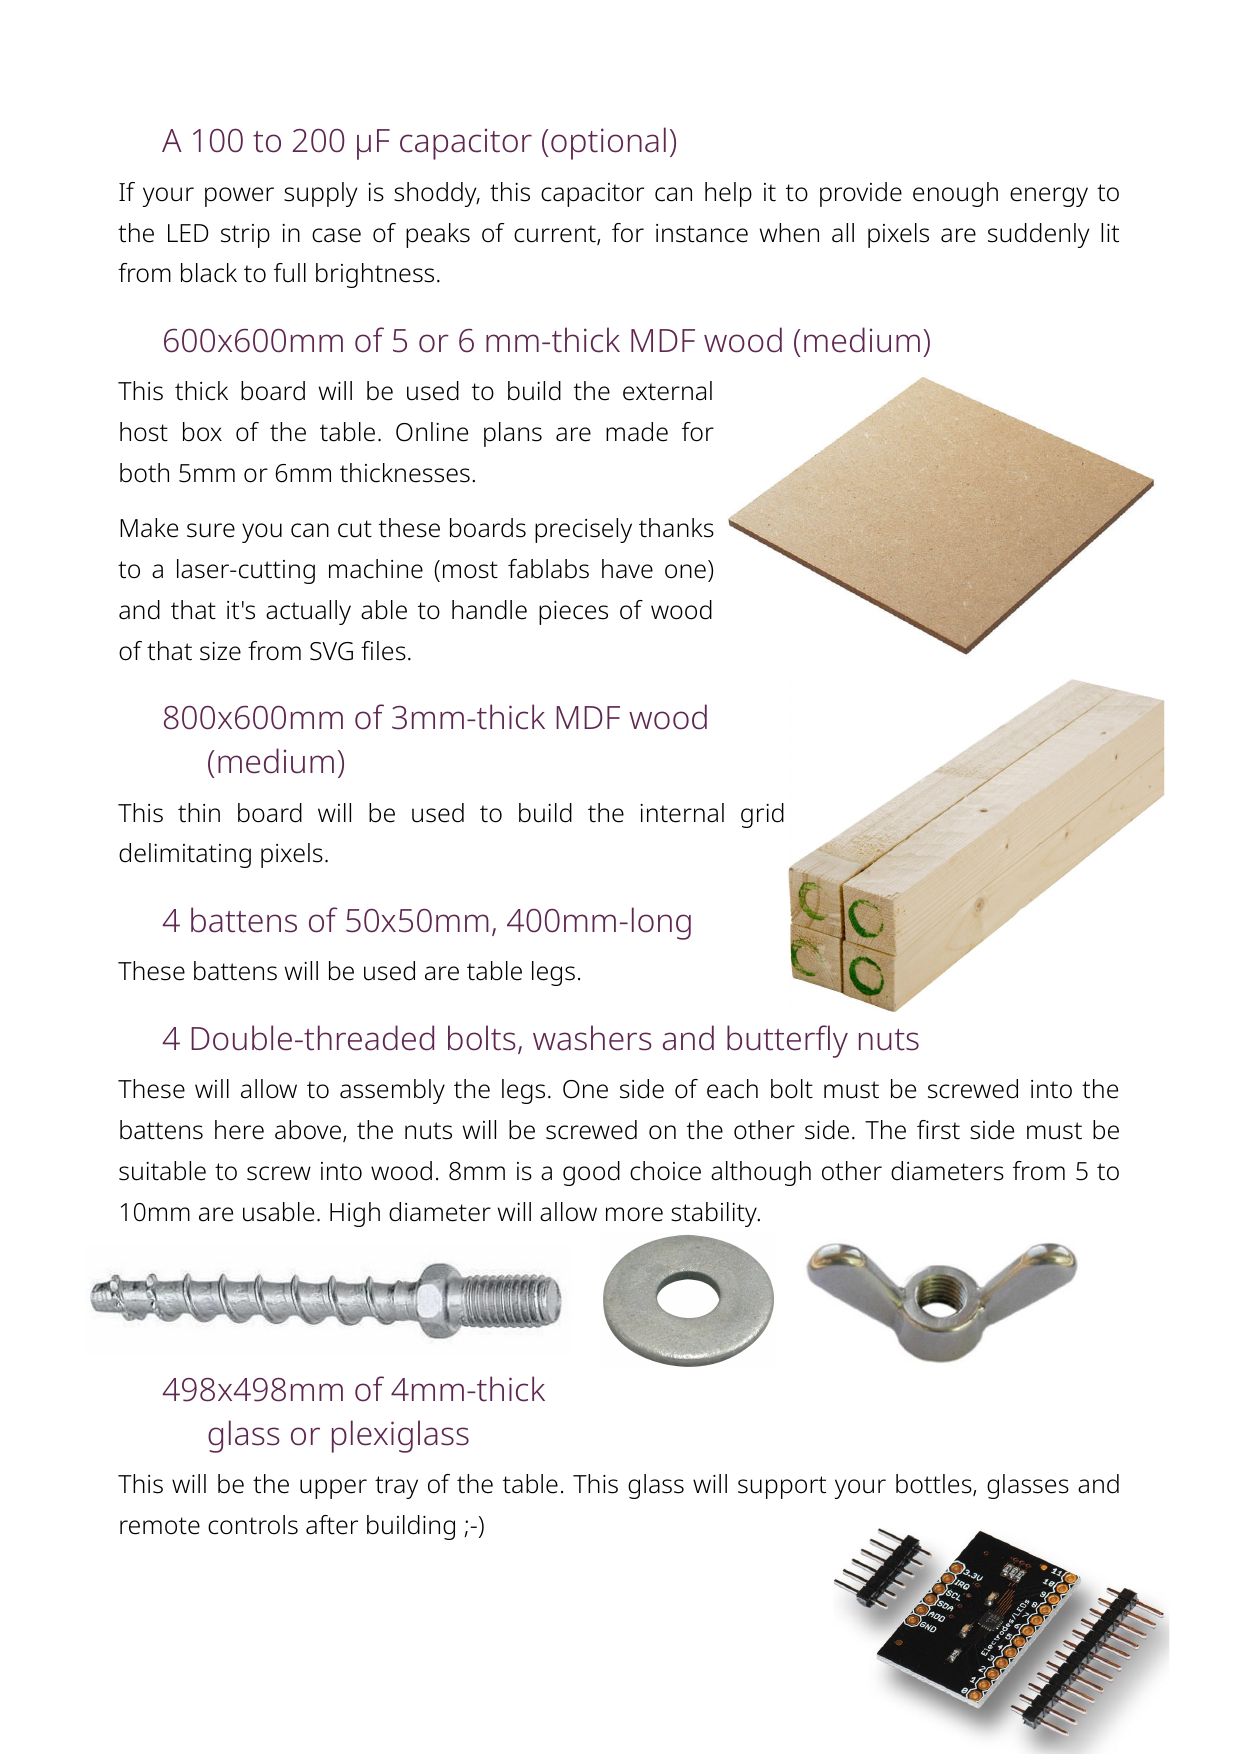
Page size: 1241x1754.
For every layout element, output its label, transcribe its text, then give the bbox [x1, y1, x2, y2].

text This will be the upper tray of the table. This glass will support your bottles, glasses and remote controls after building ;-) [118, 1467, 1122, 1542]
picture [833, 1528, 1170, 1754]
text This thick board will be used to build the external host box of the table. Online plans are made for both 5mm or 6mm thicknesses. [118, 374, 715, 490]
subtitle 600x600mm of 5 or 6 mm-thick MDF wood (medium) [162, 318, 1122, 361]
picture [601, 1233, 778, 1369]
picture [84, 1246, 574, 1354]
subtitle 4 Double-threaded bolts, washers and butterfly nuts [162, 1016, 1122, 1059]
subtitle A 100 to 200 µF capacitor (optional) [162, 118, 1122, 162]
text These will allow to assembly the legs. One side of each bolt must be screwed into the battens here above, the nuts will be screwed on the other side. The first side must be suitable to screw into wood. 8mm is a good choice although other diameters from 5 to 10mm are usable. High diameter will allow more stability. [118, 1072, 1122, 1228]
subtitle 4 battens of 50x50mm, 400mm-long [162, 898, 786, 941]
text This thin board will be used to build the internal grid delimitating pixels. [118, 795, 786, 870]
picture [715, 362, 1165, 667]
picture [786, 677, 1165, 1012]
subtitle 800x600mm of 3mm-thick MDF wood (medium) [162, 695, 786, 783]
text If your power supply is shoddy, this capacitor can help it to provide enough energy to the LED strip in case of peaks of current, for instance when all pixels are suddenly lit from black to full brightness. [118, 174, 1122, 290]
text Make sure you can cut these boards precisely thanks to a laser-cutting machine (most fablabs have one) and that it's actually able to handle pieces of wood of that size from SVG files. [118, 511, 1122, 668]
picture [797, 1233, 1094, 1374]
subtitle 498x498mm of 4mm-thick glass or plexiglass [162, 1367, 1122, 1454]
text These battens will be used are table legs. [118, 954, 786, 988]
